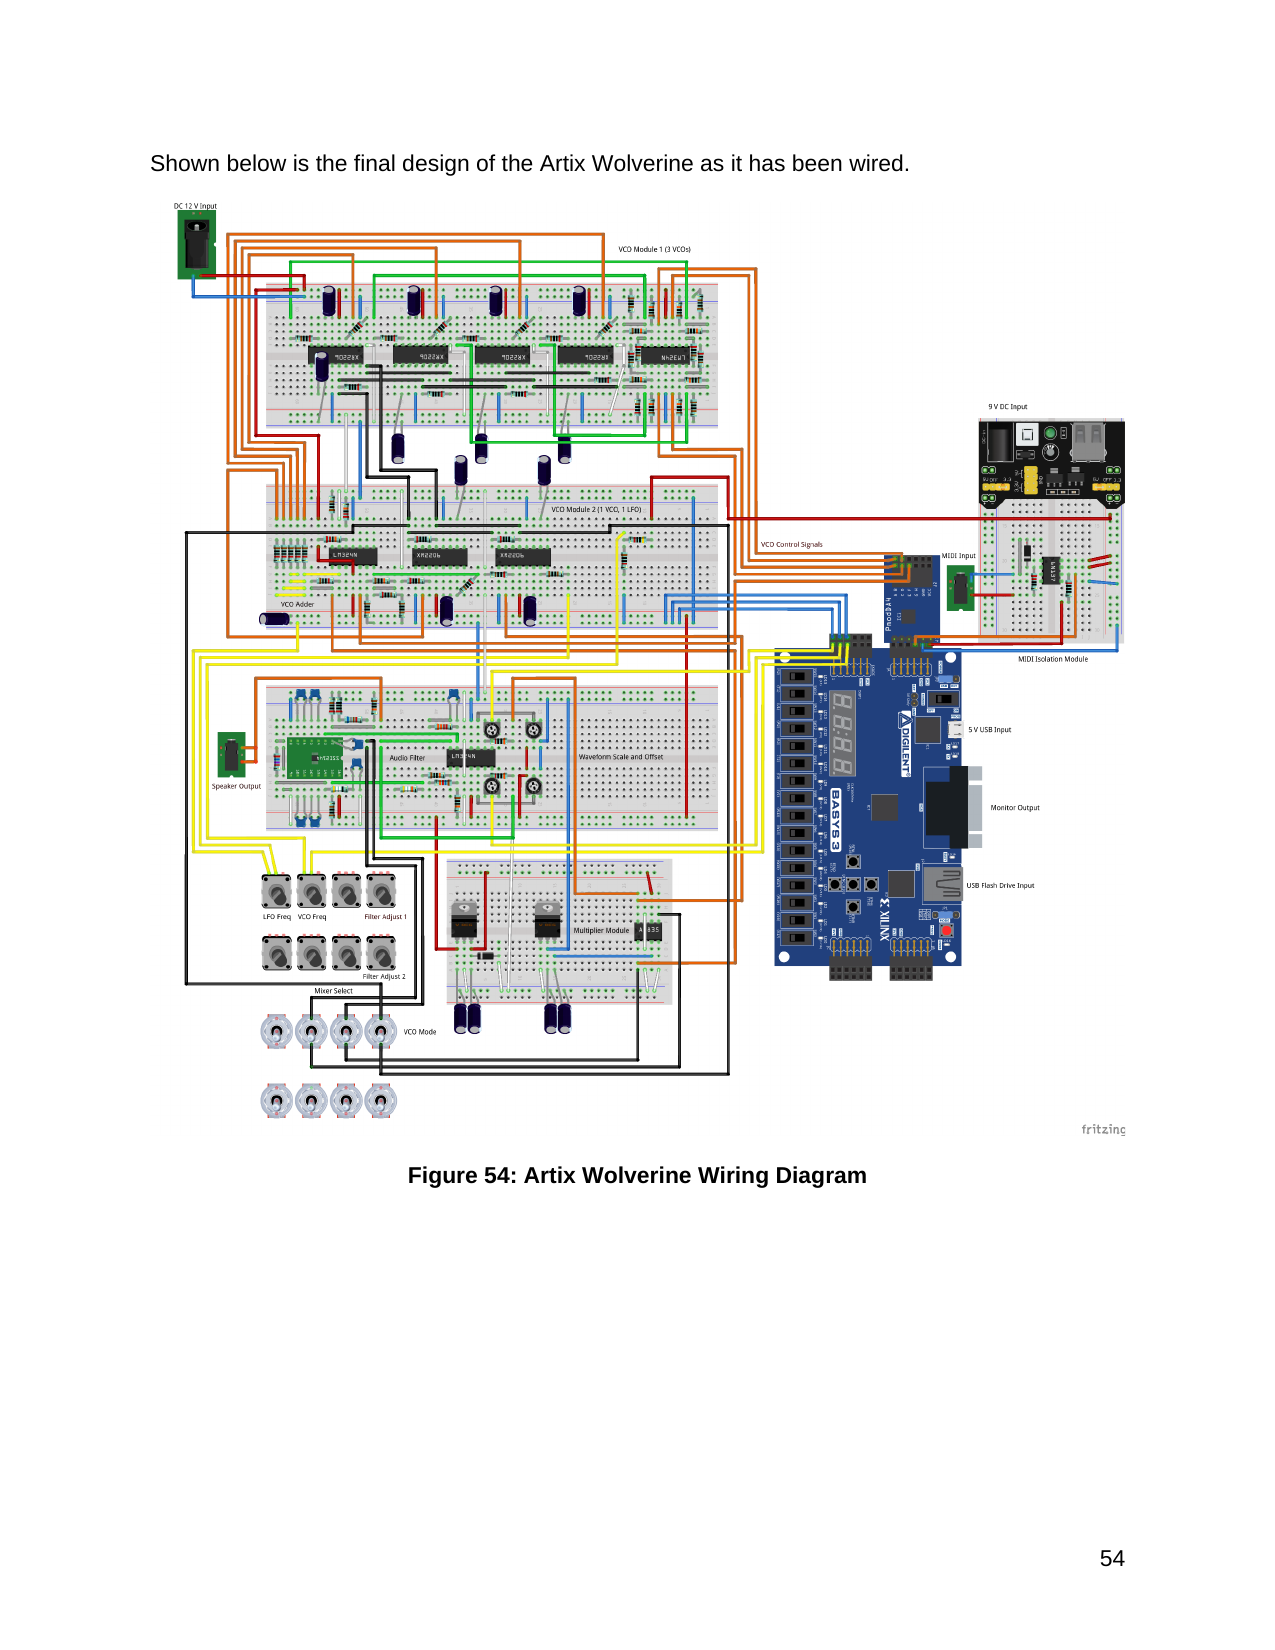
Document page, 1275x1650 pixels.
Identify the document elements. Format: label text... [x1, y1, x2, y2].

picture [150, 202, 1125, 1136]
text Shown below is the final design of the Artix Wolverine as it has been wired. [150, 150, 1125, 176]
text Figure 54: Artix Wolverine Wiring Diagram [150, 1162, 1125, 1189]
